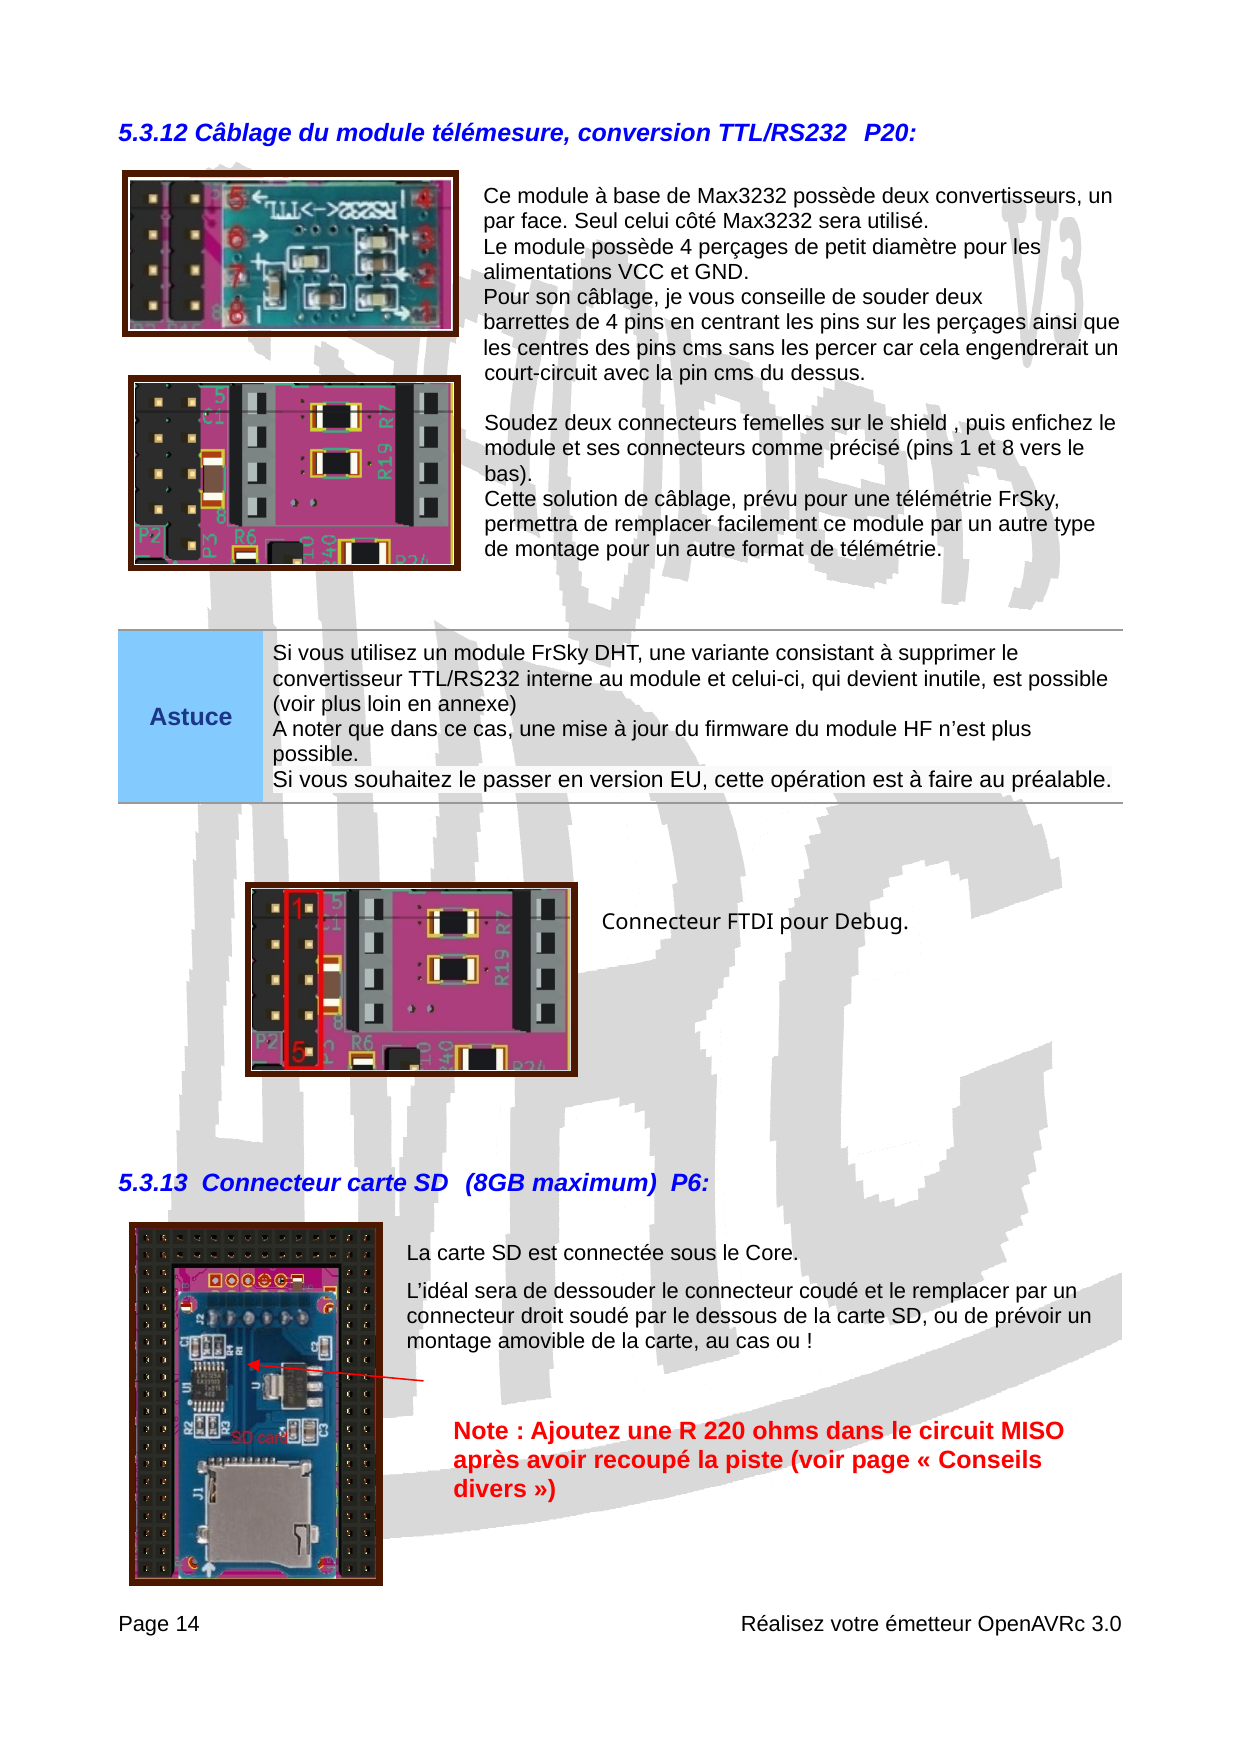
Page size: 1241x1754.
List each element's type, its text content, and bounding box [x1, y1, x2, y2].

table_header Astuce [118, 631, 263, 802]
subtitle 5.3.12 Câblage du module télémesure, conversion TTL/RS232 P20: [118, 118, 1122, 147]
text Cette solution de câblage, prévu pour une télémétrie FrSky, permettra de remplacer facilement ce module par un autre type de montage pour un autre format de télémétrie. [461, 486, 1122, 561]
text alimentations VCC et GND. [459, 259, 1122, 284]
subtitle 5.3.13 Connecteur carte SD (8GB maximum) P6: [118, 1167, 1122, 1196]
text Connecteur FTDI pour Debug. [578, 906, 1122, 936]
text Le module possède 4 perçages de petit diamètre pour les [459, 233, 1122, 259]
picture [135, 383, 453, 564]
text Pour son câblage, je vous conseille de souder deux [459, 284, 1122, 309]
picture [130, 179, 451, 329]
text L’idéal sera de dessouder le connecteur coudé et le remplacer par un connecteur droit soudé par le dessous de la carte SD, ou de prévoir un montage amovible de la carte, au cas ou ! [383, 1278, 1122, 1353]
text Note : Ajoutez une R 220 ohms dans le circuit MISO après avoir recoupé la piste (voir page « Conseils divers ») [383, 1416, 1122, 1502]
picture [135, 1229, 376, 1579]
text La carte SD est connectée sous le Core. [383, 1240, 1122, 1265]
text Ce module à base de Max3232 possède deux convertisseurs, un par face. Seul celui côté Max3232 sera utilisé. [459, 183, 1122, 233]
table_header Si vous utilisez un module FrSky DHT, une variante consistant à supprimer le convertisseur TTL/RS232 interne au module et celui-ci, qui devient inutile, est possible (voir plus loin en annexe) A noter que dans ce cas, une mise à jour du firmware du module HF n’est plus possible. Si vous souhaitez le passer en version EU, cette opération est à faire au préalable. [264, 631, 1122, 802]
text Soudez deux connecteurs femelles sur le shield , puis enfichez le module et ses connecteurs comme précisé (pins 1 et 8 vers le bas). [461, 410, 1122, 486]
text barrettes de 4 pins en centrant les pins sur les perçages ainsi que les centres des pins cms sans les percer car cela engendrerait un court-circuit avec la pin cms du dessus. [118, 309, 1122, 385]
text [118, 906, 245, 936]
picture [252, 889, 570, 1070]
